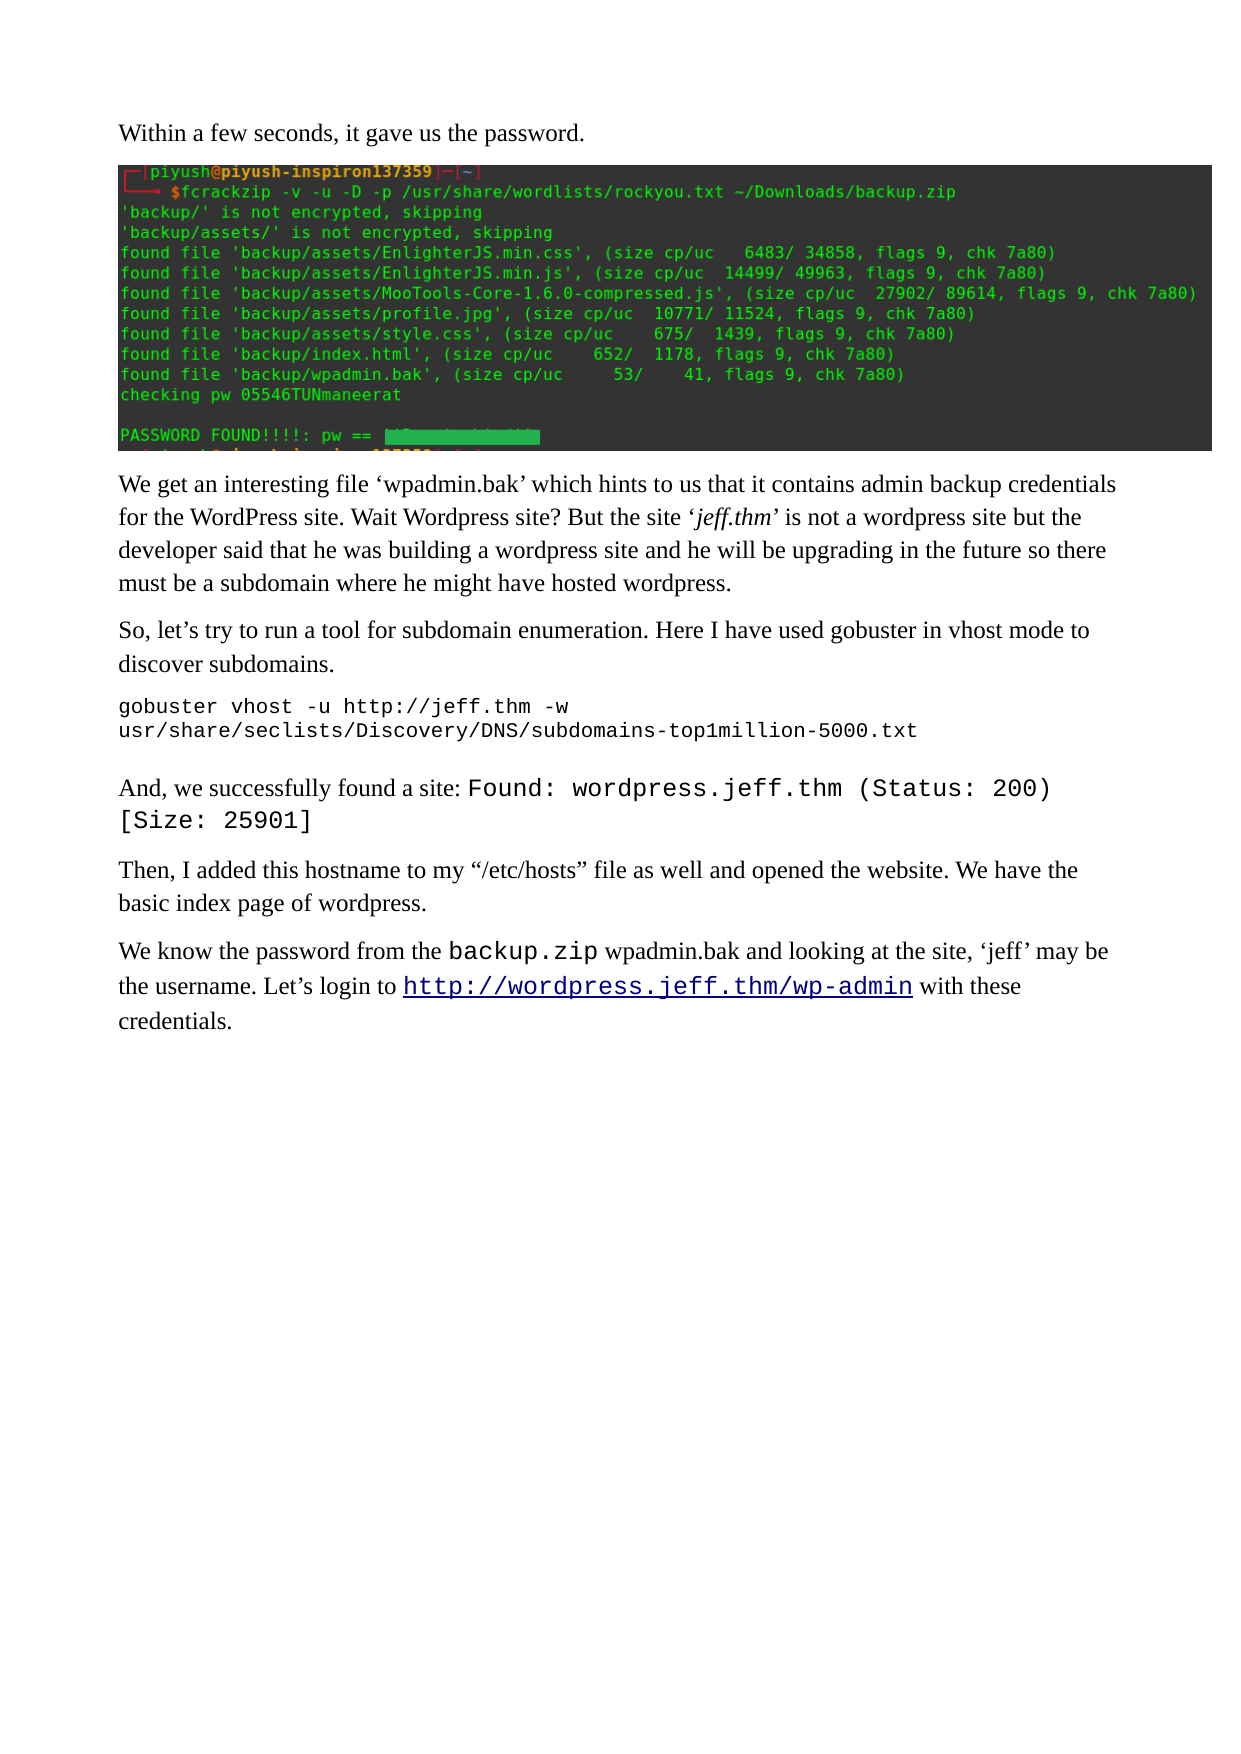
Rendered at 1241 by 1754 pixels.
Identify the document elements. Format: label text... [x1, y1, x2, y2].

text We know the password from the backup.zip wpadmin.bak and looking at the site, ‘jeff’ may be the username. Let’s login to http://wordpress.jeff.thm/wp-admin with these credentials. [118, 936, 1122, 1035]
picture [118, 165, 1212, 451]
text gobuster vhost -u http://jeff.thm -w usr/share/seclists/Discovery/DNS/subdomains-top1million-5000.txt [118, 696, 1122, 743]
text We get an interesting file ‘wpadmin.bak’ which hints to us that it contains admin backup credentials for the WordPress site. Wait Wordpress site? But the site ‘jeff.thm’ is not a wordpress site but the developer said that he was building a wordpress site and he will be upgrading in the future so there must be a subdomain where he might have hosted wordpress. [118, 469, 1122, 597]
text So, let’s try to run a tool for subdomain enumeration. Here I have used gobuster in vhost mode to discover subdomains. [118, 616, 1122, 677]
text Then, I added this hostname to my “/etc/hosts” file as well and opened the website. We have the basic index page of wordpress. [118, 855, 1122, 917]
text Within a few seconds, it gave us the password. [118, 118, 1122, 147]
text And, we successfully found a site: Found: wordpress.jeff.thm (Status: 200) [Size: 25901] [118, 773, 1122, 836]
